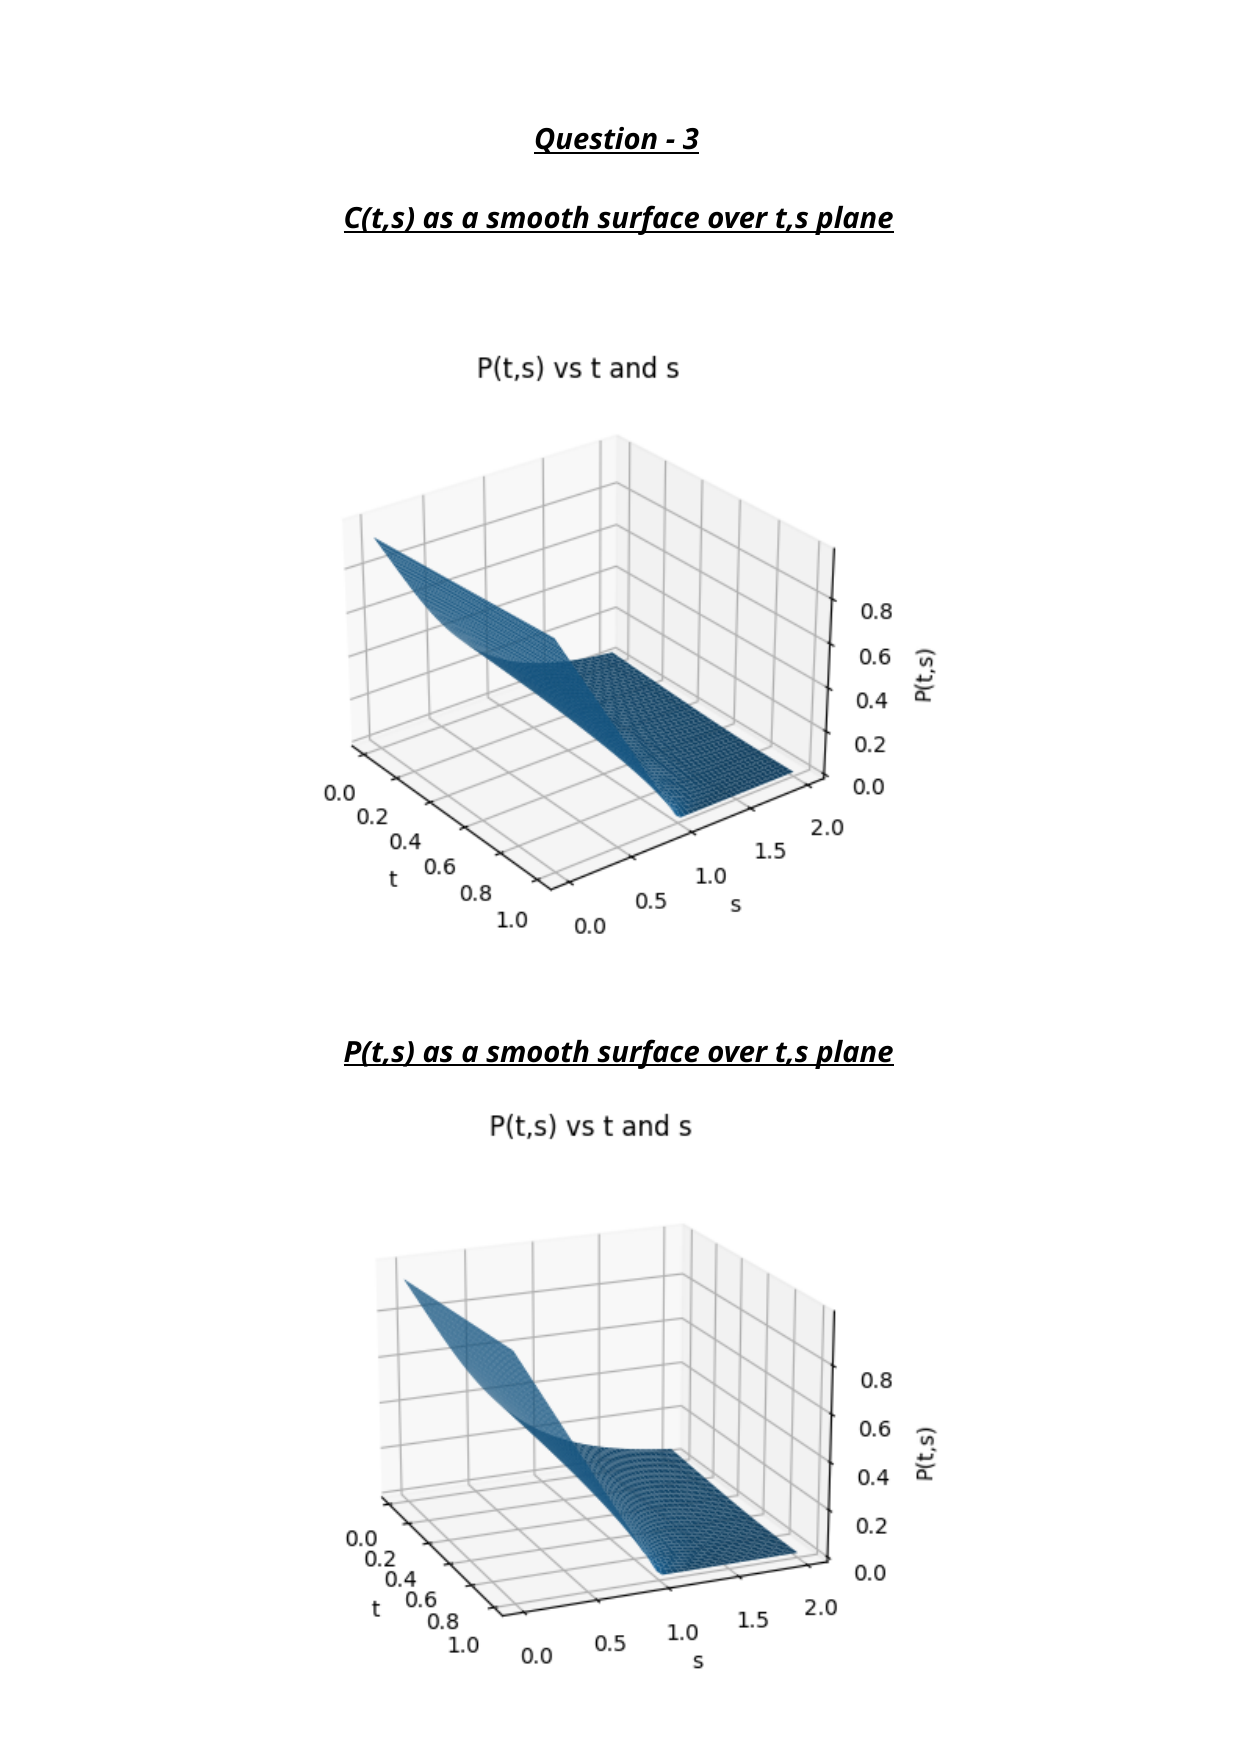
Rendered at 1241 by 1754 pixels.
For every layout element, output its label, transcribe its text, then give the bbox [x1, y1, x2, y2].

text Question - 3 [118, 118, 1122, 158]
text C(t,s) as a smooth surface over t,s plane [118, 197, 1122, 237]
picture [225, 1086, 1003, 1728]
text P(t,s) as a smooth surface over t,s plane [118, 1031, 1122, 1071]
picture [236, 328, 1014, 970]
